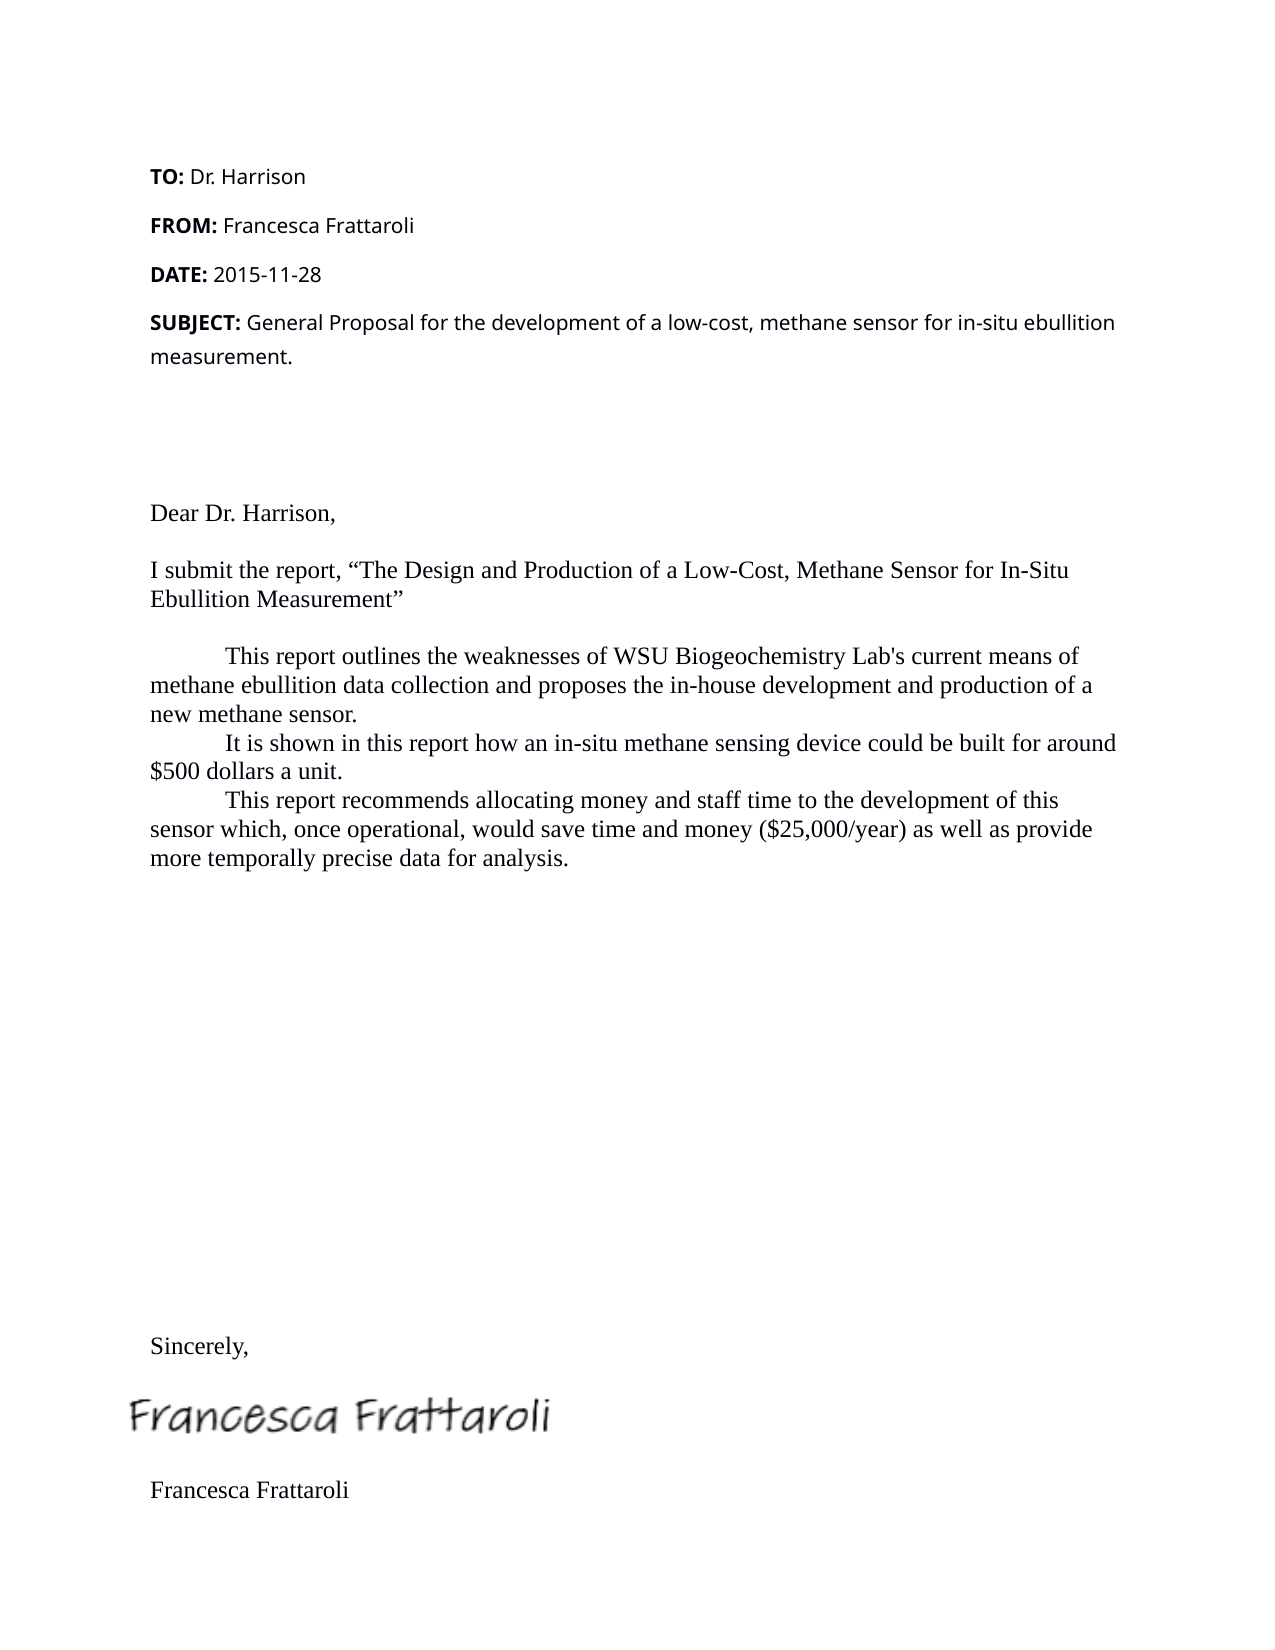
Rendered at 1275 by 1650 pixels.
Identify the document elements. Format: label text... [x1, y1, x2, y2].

text This report outlines the weaknesses of WSU Biogeochemistry Lab's current means of methane ebullition data collection and proposes the in-house development and production of a new methane sensor. [150, 641, 1125, 728]
text I submit the report, “The Design and Production of a Low-Cost, Methane Sensor for In-Situ Ebullition Measurement” [150, 555, 1125, 613]
text Francesca Frattaroli [150, 1475, 1125, 1504]
text DATE: 2015-11-28 [150, 260, 1125, 288]
text TO: Dr. Harrison [150, 162, 1125, 191]
text FROM: Francesca Frattaroli [150, 211, 1125, 239]
text It is shown in this report how an in-situ methane sensing device could be built for around $500 dollars a unit. [150, 728, 1125, 785]
text Dear Dr. Harrison, [150, 498, 1125, 526]
text This report recommends allocating money and staff time to the development of this sensor which, once operational, would save time and money ($25,000/year) as well as provide more temporally precise data for analysis. [150, 785, 1125, 871]
picture [118, 1382, 558, 1448]
text SUBJECT: General Proposal for the development of a low-cost, methane sensor for in-situ ebullition measurement. [150, 308, 1125, 371]
text Sincerely, [150, 1331, 1125, 1360]
